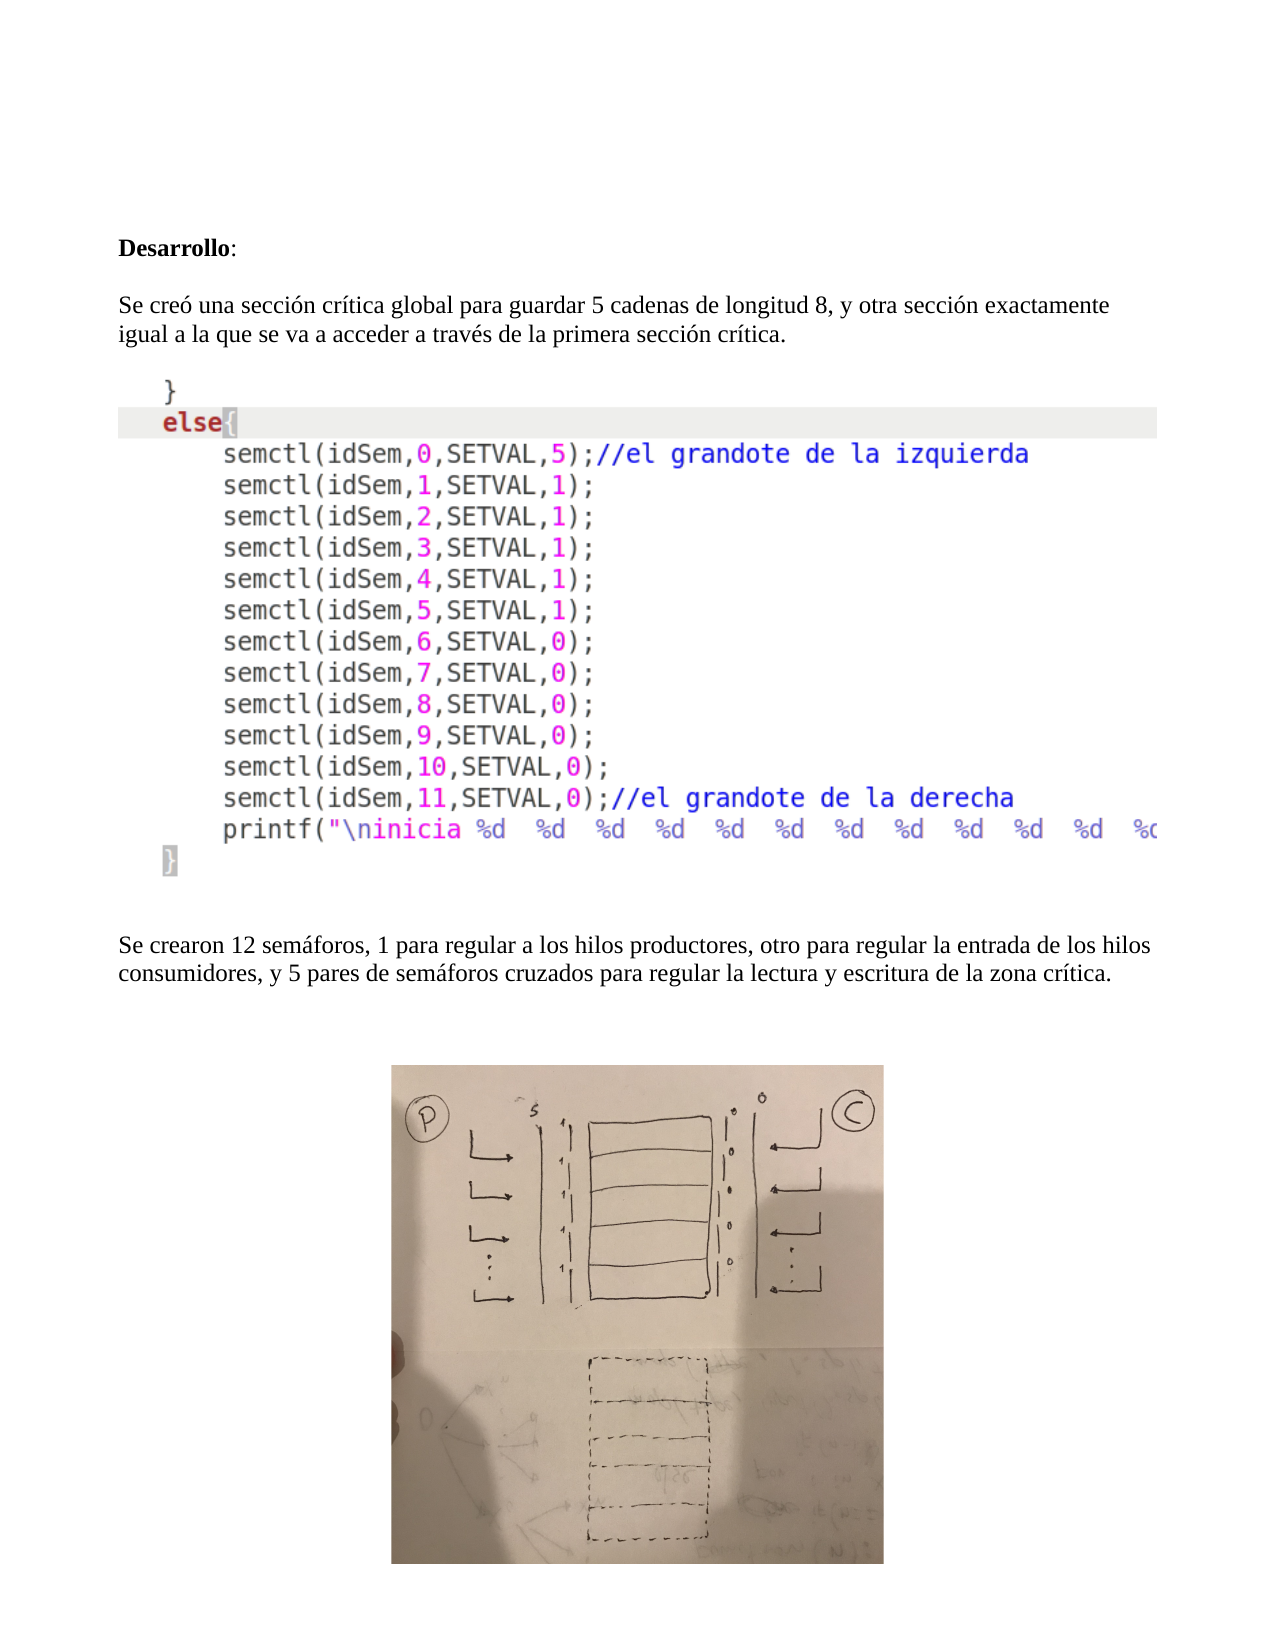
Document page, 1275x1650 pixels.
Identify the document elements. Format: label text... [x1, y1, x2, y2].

text Se crearon 12 semáforos, 1 para regular a los hilos productores, otro para regular la entrada de los hilos consumidores, y 5 pares de semáforos cruzados para regular la lectura y escritura de la zona crítica. [118, 930, 1157, 987]
picture [118, 376, 1157, 901]
text Se creó una sección crítica global para guardar 5 cadenas de longitud 8, y otra sección exactamente igual a la que se va a acceder a través de la primera sección crítica. [118, 291, 1157, 348]
text Desarrollo: [118, 233, 1157, 262]
picture [391, 1174, 884, 1564]
